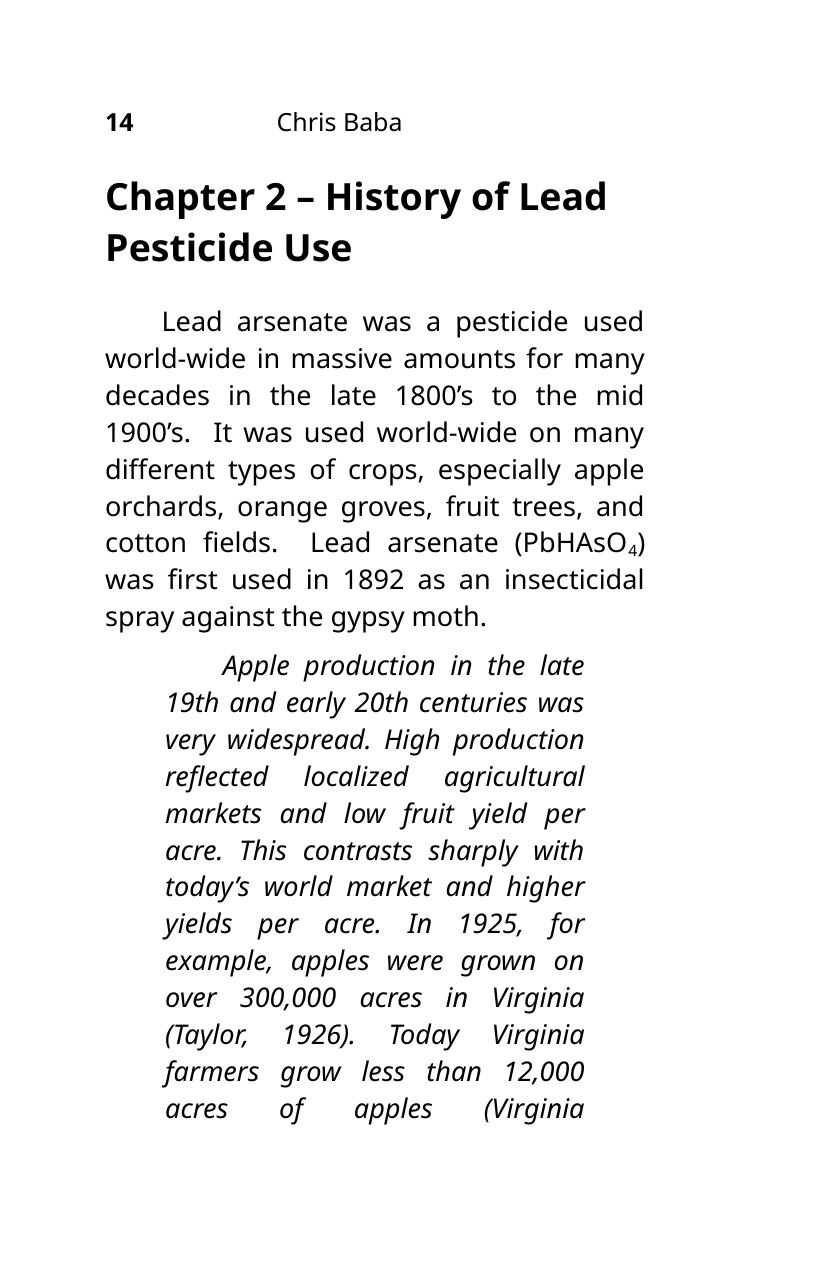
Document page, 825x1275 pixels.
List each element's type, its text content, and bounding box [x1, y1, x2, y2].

subtitle Chapter 2 – History of Lead Pesticide Use [105, 171, 645, 273]
text Lead arsenate was a pesticide used world-wide in massive amounts for many decades in the late 1800’s to the mid 1900’s. It was used world-wide on many different types of crops, especially apple orchards, orange groves, fruit trees, and cotton fields. Lead arsenate (PbHAsO4) was first used in 1892 as an insecticidal spray against the gypsy moth. [105, 303, 645, 634]
text Apple production in the late 19th and early 20th centuries was very widespread. High production reflected localized agricultural markets and low fruit yield per acre. This contrasts sharply with today’s world market and higher yields per acre. In 1925, for example, apples were grown on over 300,000 acres in Virginia (Taylor, 1926). Today Virginia farmers grow less than 12,000 acres of apples (Virginia [165, 647, 585, 1126]
